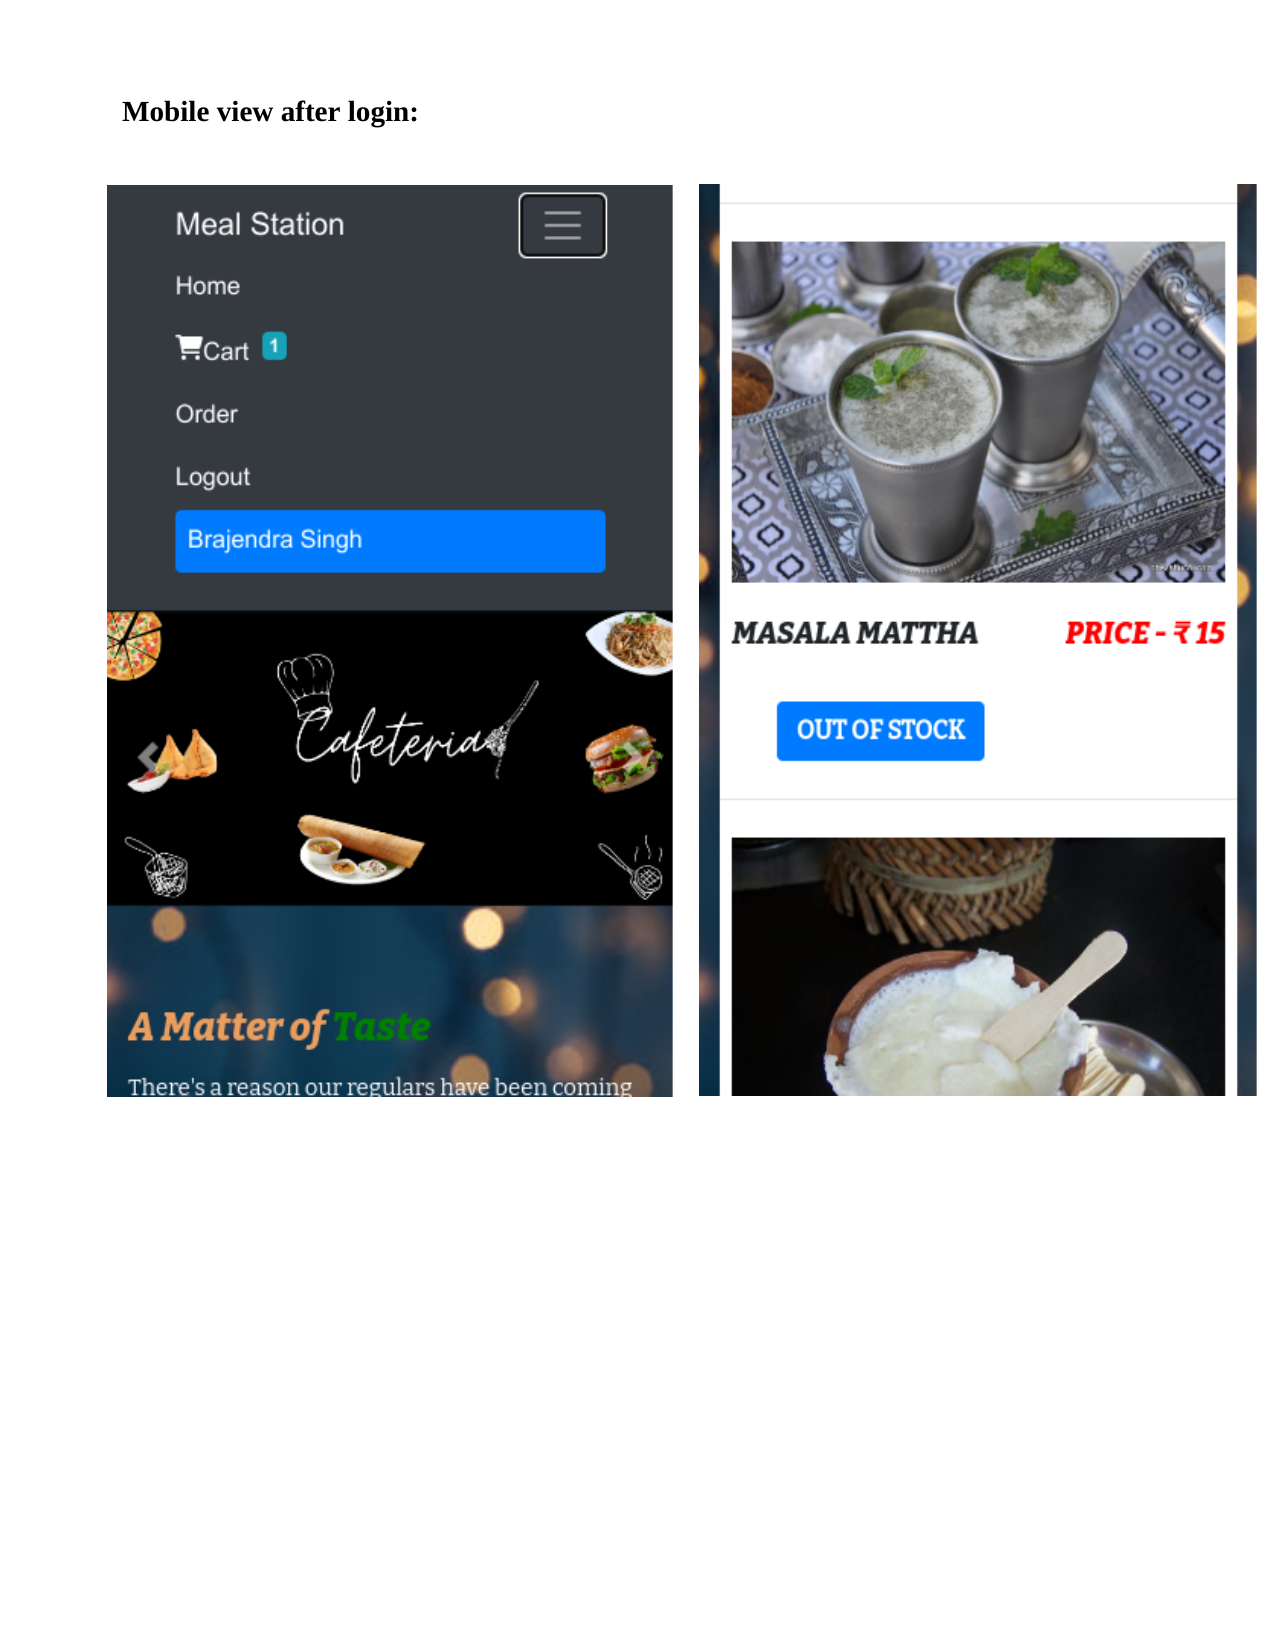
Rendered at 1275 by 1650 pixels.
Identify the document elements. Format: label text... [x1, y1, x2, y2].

picture [107, 185, 673, 1097]
list Mobile view after login: [45, 94, 1144, 127]
picture [699, 184, 1257, 1096]
